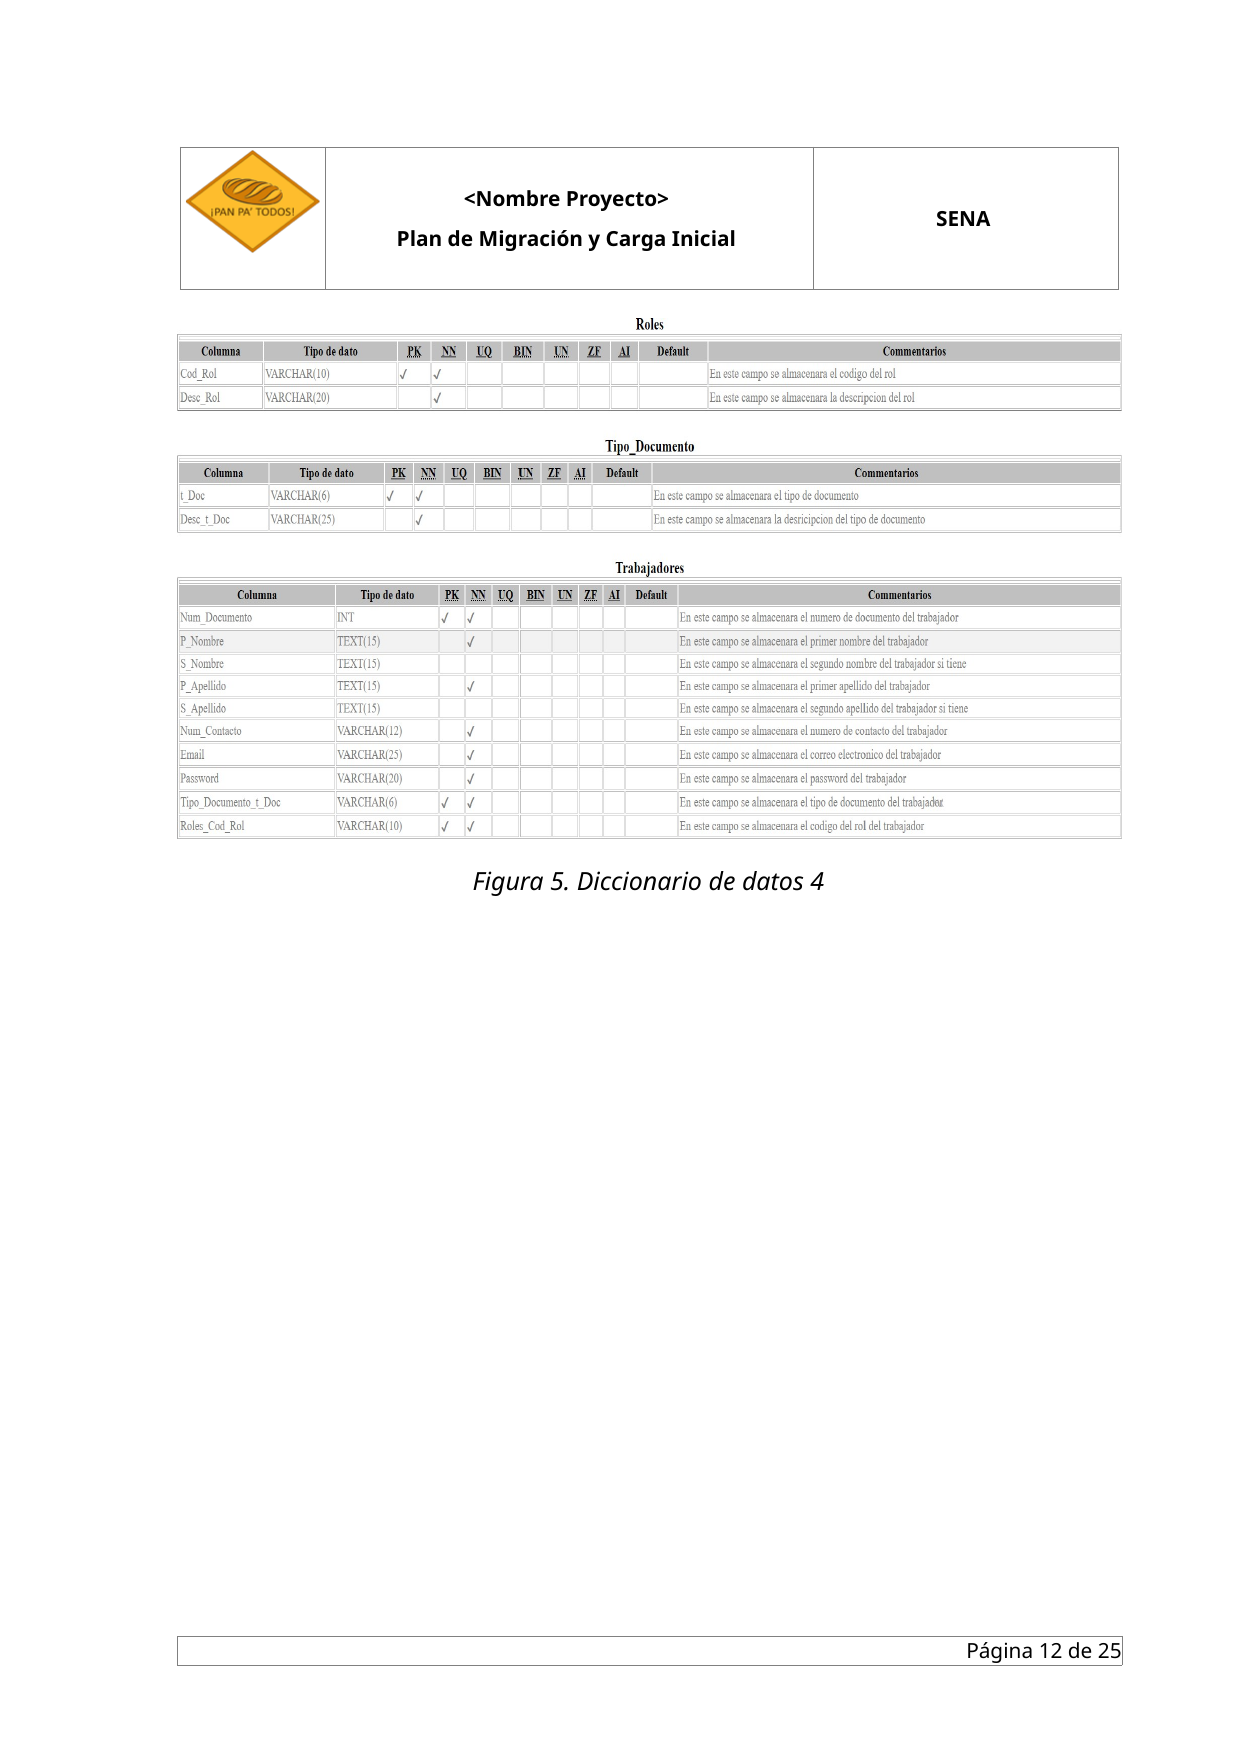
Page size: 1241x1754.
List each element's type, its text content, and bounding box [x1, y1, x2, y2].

text Figura 5. Diccionario de datos 4 [177, 863, 1122, 897]
